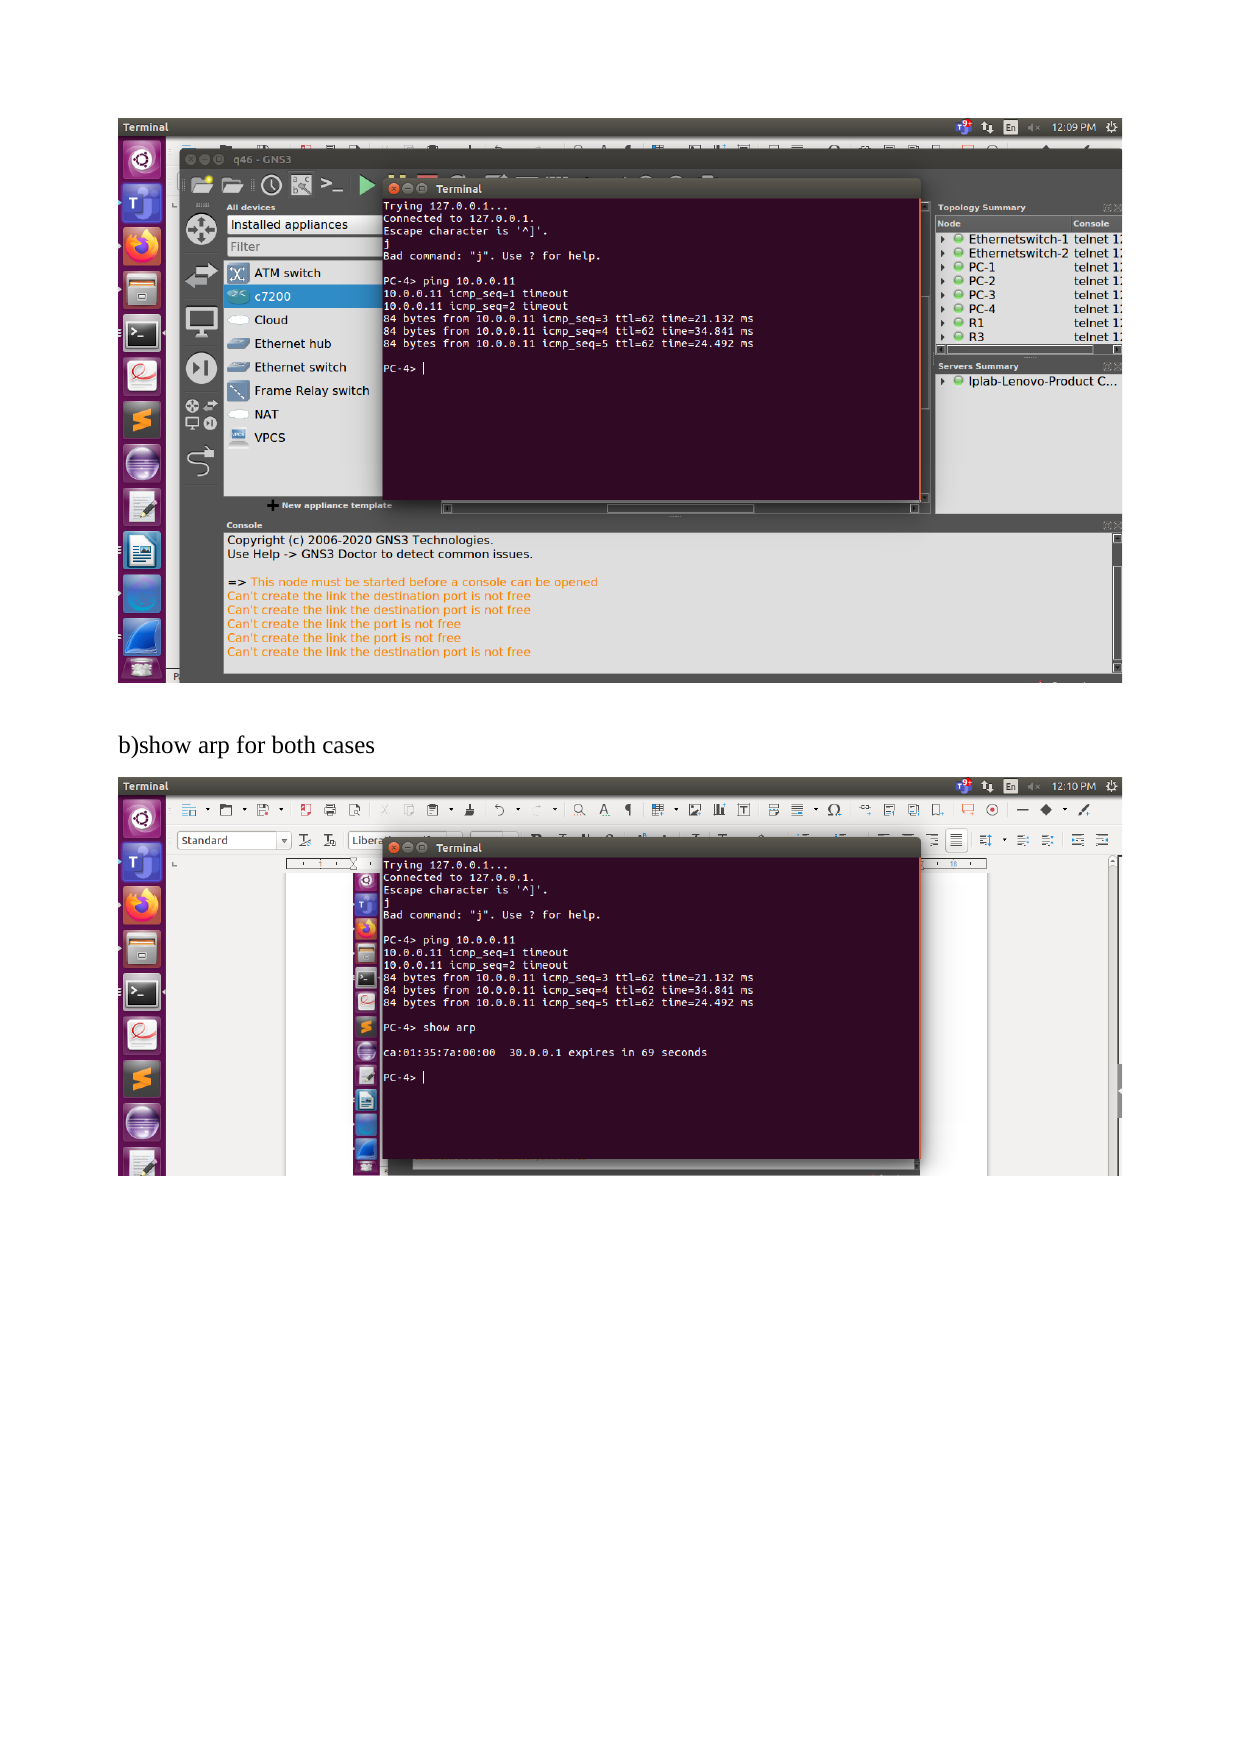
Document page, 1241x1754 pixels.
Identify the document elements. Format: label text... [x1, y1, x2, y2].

picture [118, 118, 1123, 683]
picture [118, 777, 1123, 1176]
text b)show arp for both cases [118, 731, 1122, 759]
